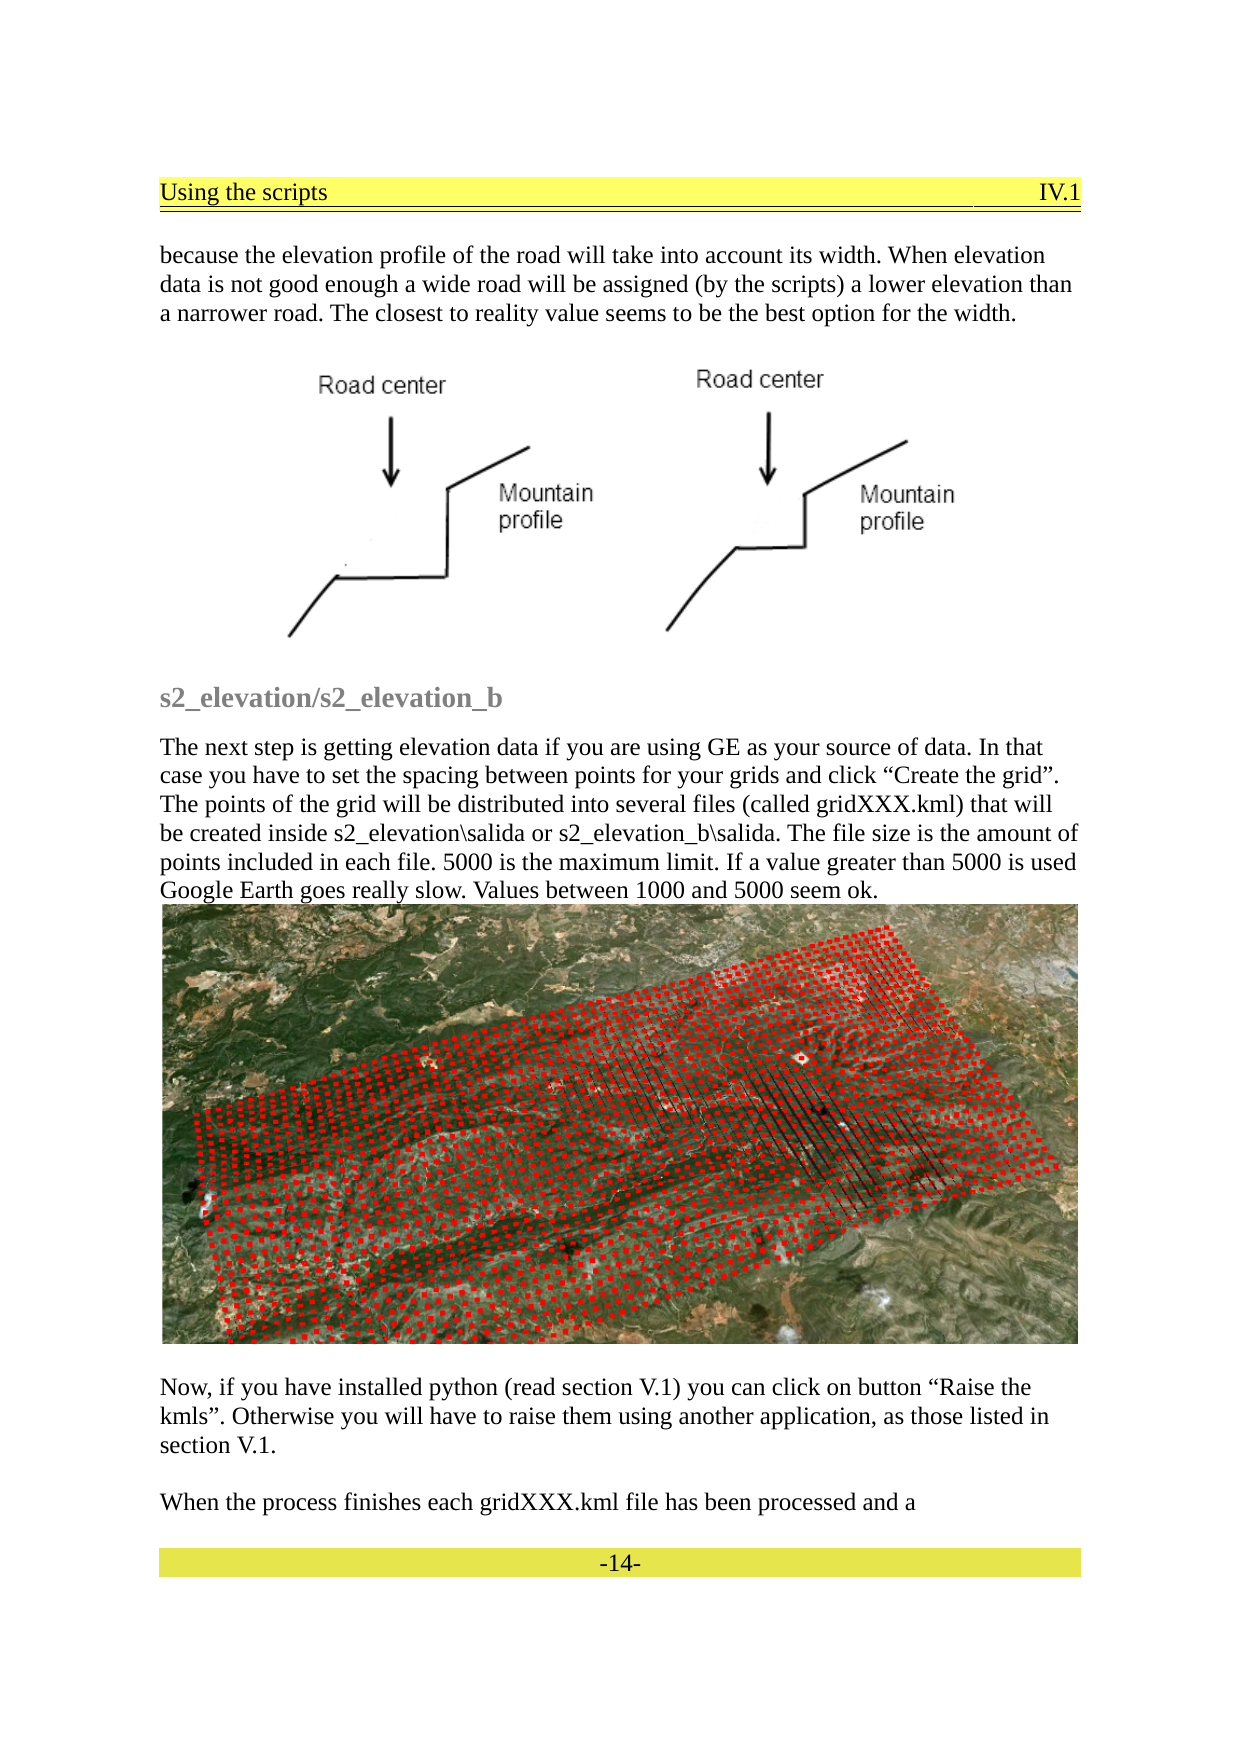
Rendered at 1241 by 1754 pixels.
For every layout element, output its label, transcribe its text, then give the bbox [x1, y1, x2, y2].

picture [162, 904, 1078, 1344]
subtitle s2_elevation/s2_elevation_b [159, 385, 1081, 714]
text When the process finishes each gridXXX.kml file has been processed and a [159, 1487, 1081, 1516]
text because the elevation profile of the road will take into account its width. When elevation data is not good enough a wide road will be assigned (by the scripts) a lower elevation than a narrower road. The closest to reality value seems to be the best option for the width. [159, 240, 1081, 327]
text Now, if you have installed python (read section V.1) you can click on button “Raise the kmls”. Otherwise you will have to raise them using another application, as those listed in section V.1. [159, 1372, 1081, 1459]
text The next step is getting elevation data if you are using GE as your source of data. In that case you have to set the spacing between points for your grids and click “Create the grid”. The points of the grid will be distributed into several files (called gridXXX.kml) that will be created inside s2_elevation\salida or s2_elevation_b\salida. The file size is the amount of points included in each file. 5000 is the maximum limit. If a value greater than 5000 is used Google Earth goes really slow. Values between 1000 and 5000 seem ok. [159, 732, 1081, 904]
picture [271, 355, 970, 681]
